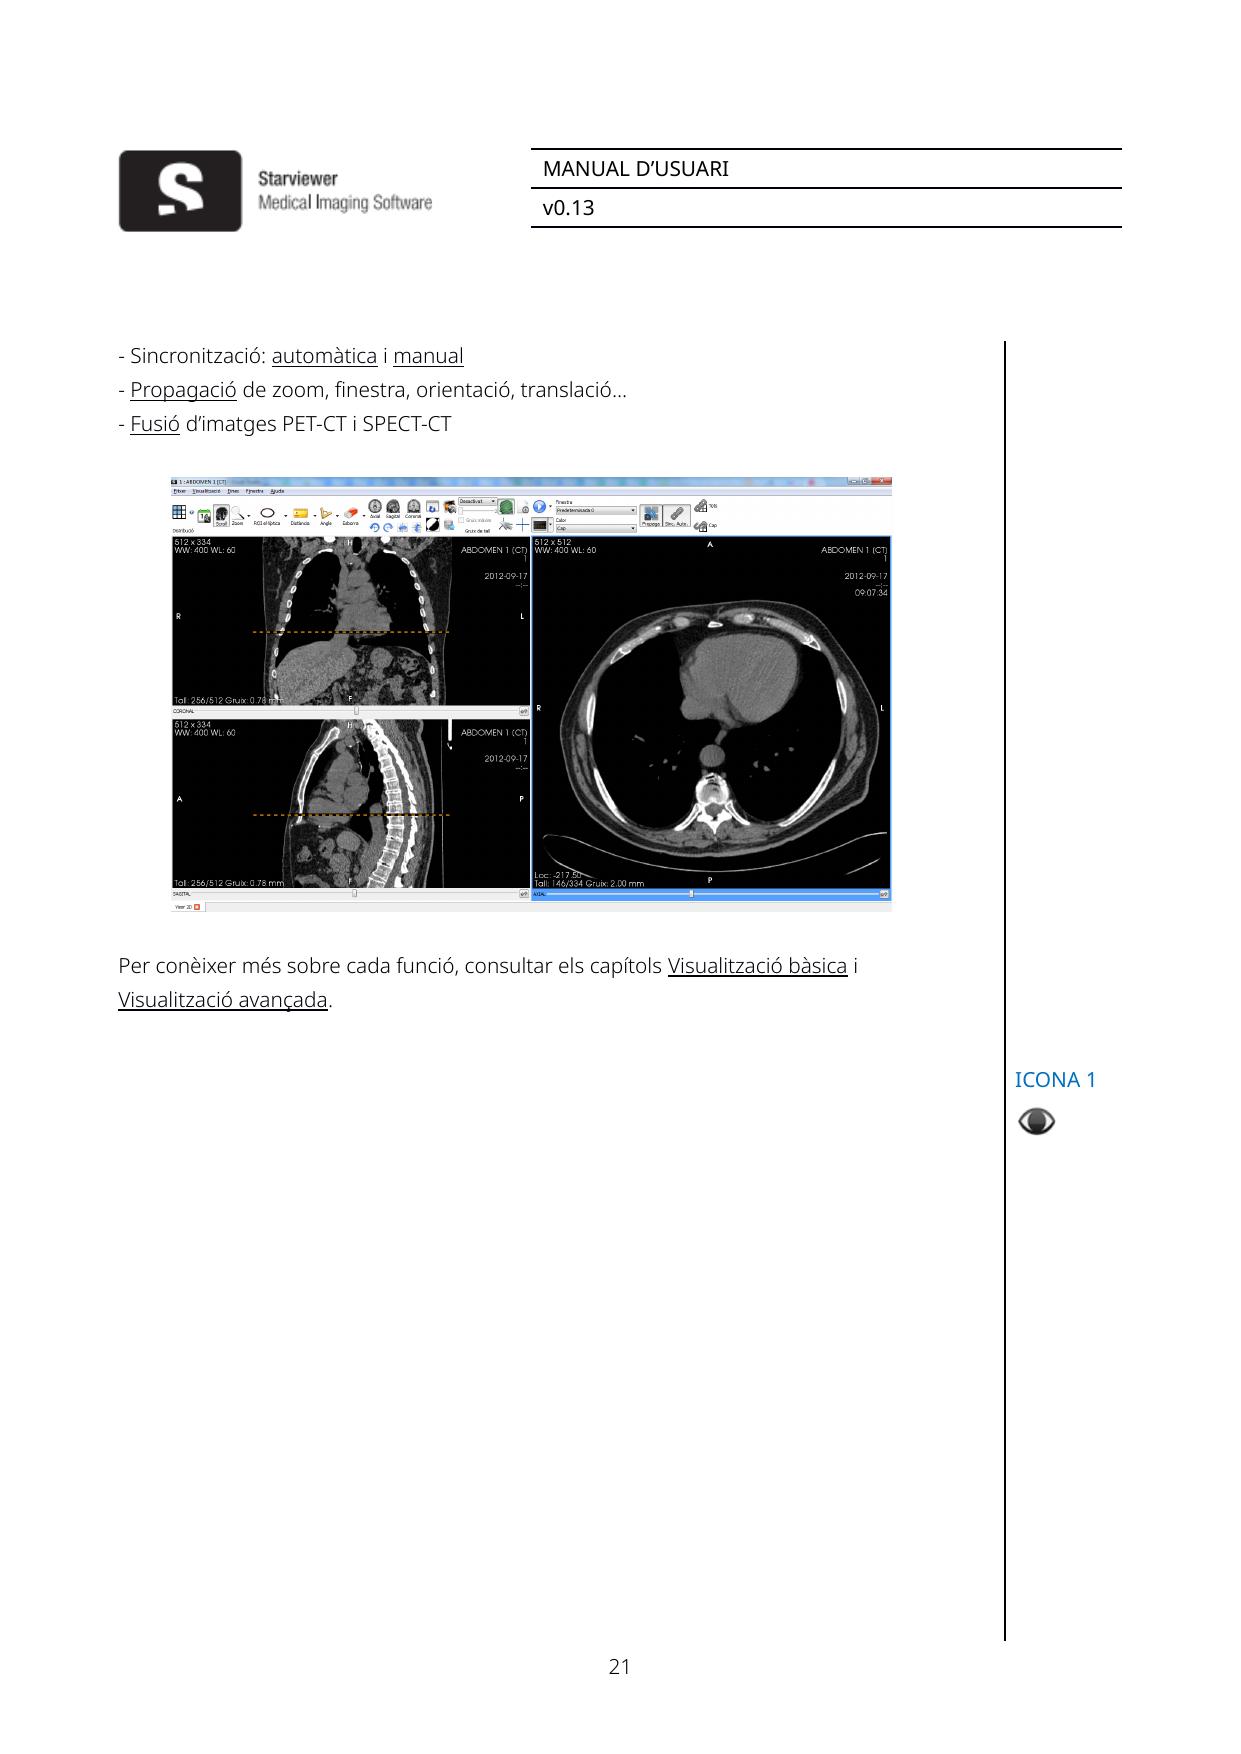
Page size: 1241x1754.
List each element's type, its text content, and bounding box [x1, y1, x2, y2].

text ICONA 1 [1015, 1066, 1113, 1094]
picture [171, 477, 893, 912]
text Per conèixer més sobre cada funció, consultar els capítols Visualització bàsica i Visualització avançada. [118, 951, 1004, 1013]
picture [1018, 1099, 1056, 1144]
text - Fusió d’imatges PET-CT i SPECT-CT [118, 409, 1004, 438]
text - Sincronització: automàtica i manual [118, 341, 1004, 370]
text - Propagació de zoom, finestra, orientació, translació... [118, 376, 1004, 404]
